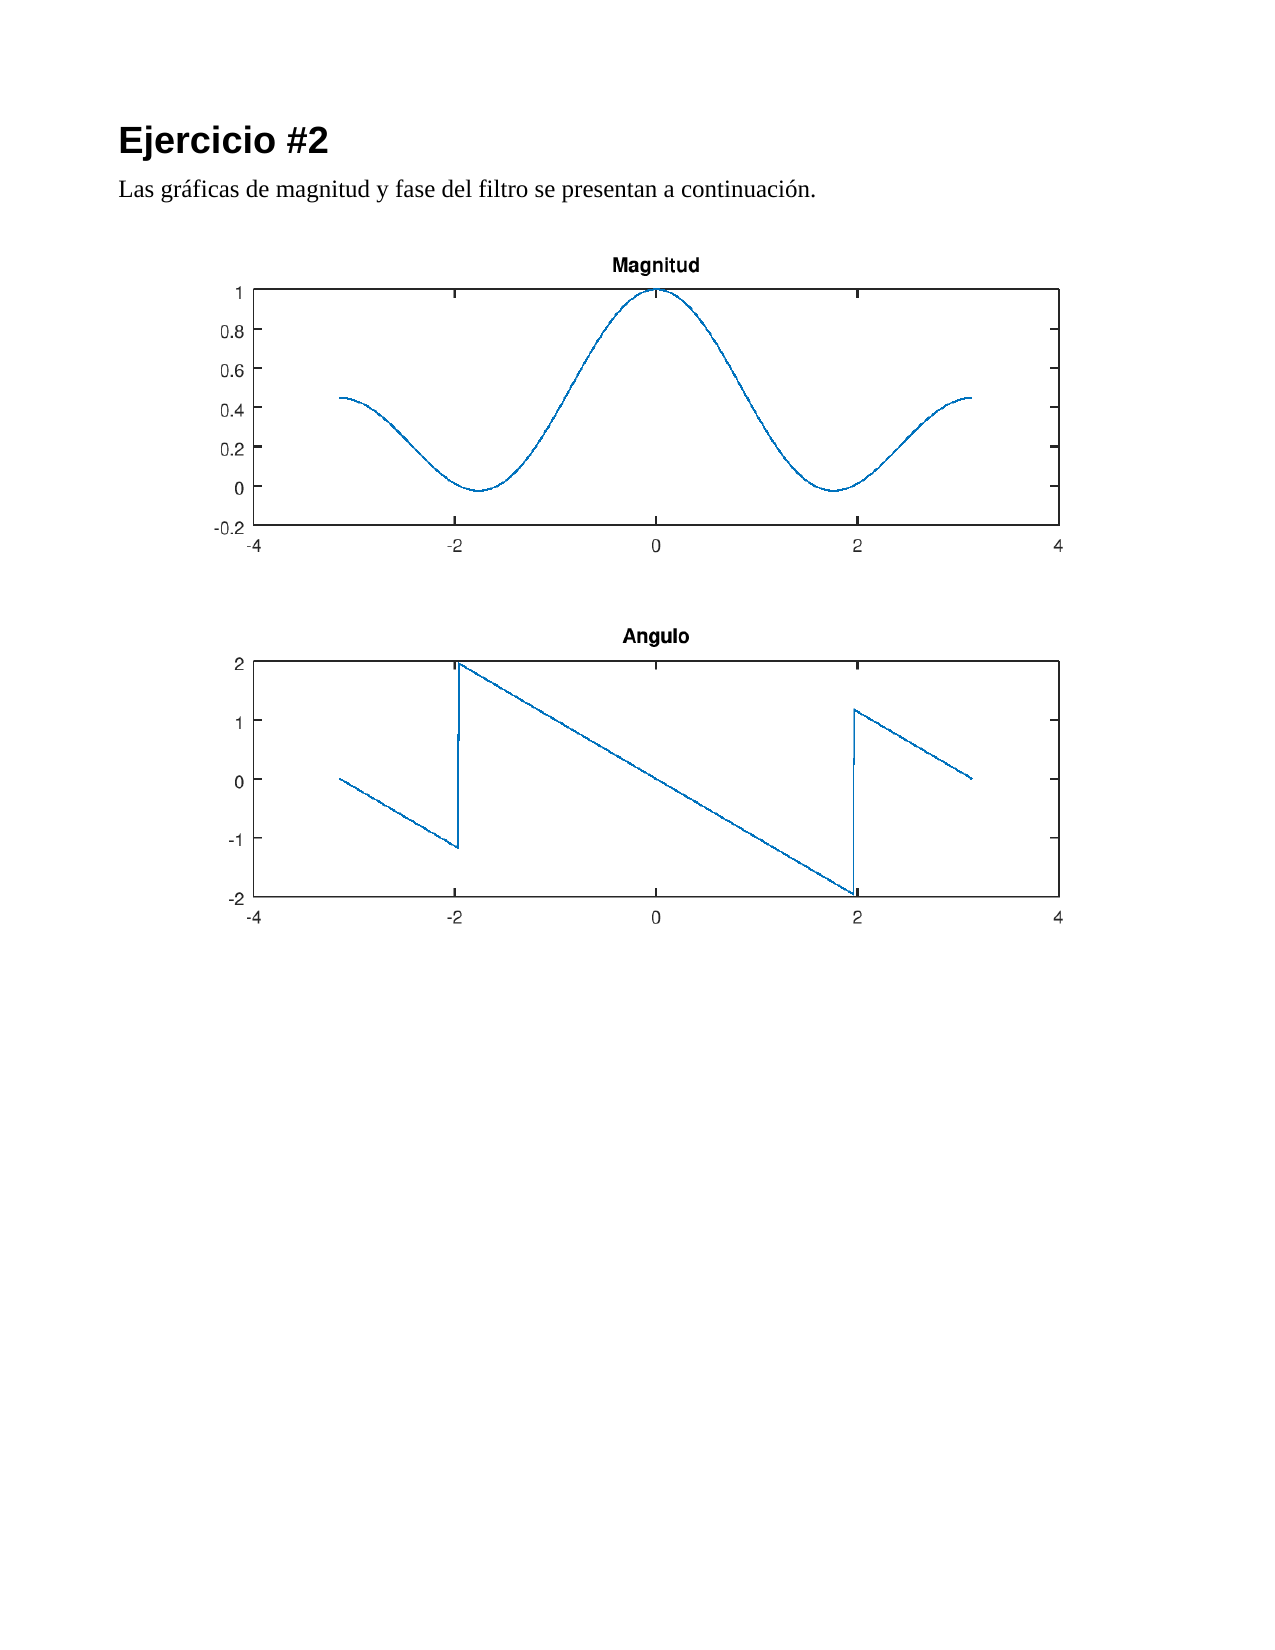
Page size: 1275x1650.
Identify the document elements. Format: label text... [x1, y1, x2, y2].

subtitle Las gráficas de magnitud y fase del filtro se presentan a continuación. [118, 174, 1157, 203]
picture [118, 203, 1157, 982]
subtitle Ejercicio #2 [118, 118, 1157, 162]
